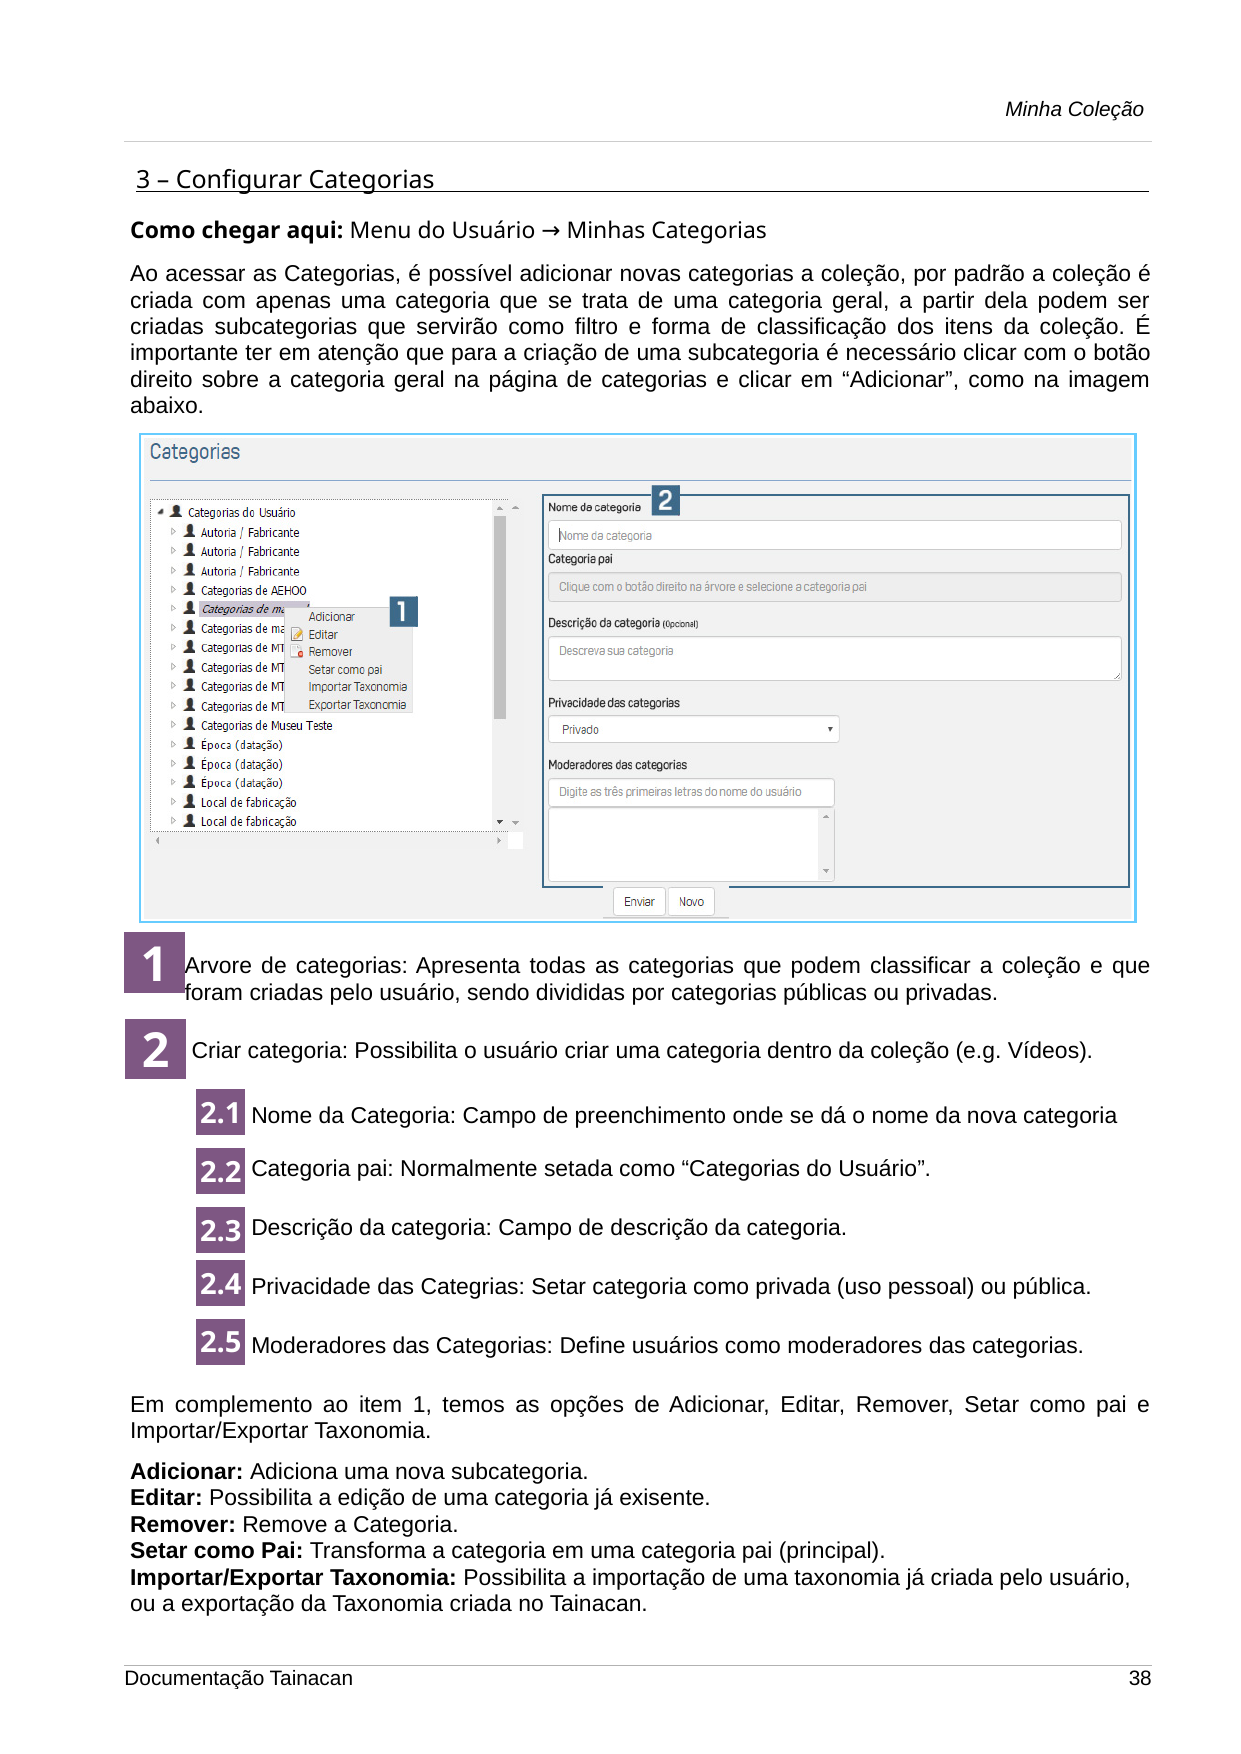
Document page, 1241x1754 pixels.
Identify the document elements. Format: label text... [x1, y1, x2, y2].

text Criar categoria: Possibilita o usuário criar uma categoria dentro da coleção (e.g. Vídeos). [186, 1037, 1152, 1064]
text [130, 1102, 196, 1128]
text [130, 1214, 196, 1240]
text Como chegar aqui: Menu do Usuário → Minhas Categorias [130, 214, 1152, 246]
text Ao acessar as Categorias, é possível adicionar novas categorias a coleção, por padrão a coleção é criada com apenas uma categoria que se trata de uma categoria geral, a partir dela podem ser criadas subcategorias que servirão como filtro e forma de classificação dos itens da coleção. É importante ter em atenção que para a criação de uma subcategoria é necessário clicar com o botão direito sobre a categoria geral na página de categorias e clicar em “Adicionar”, como na imagem abaixo. [130, 260, 1152, 418]
table_header Minha Coleção [124, 91, 1152, 141]
picture [144, 438, 1132, 919]
text Moderadores das Categorias: Define usuários como moderadores das categorias. [245, 1332, 1152, 1358]
text Nome da Categoria: Campo de preenchimento onde se dá o nome da nova categoria [245, 1102, 1152, 1128]
subtitle 3 – Configurar Categorias [136, 162, 1152, 196]
text Arvore de categorias: Apresenta todas as categorias que podem classificar a coleção e que foram criadas pelo usuário, sendo divididas por categorias públicas ou privadas. [124, 451, 1152, 1005]
text [130, 1332, 196, 1358]
text [130, 1273, 196, 1299]
text Privacidade das Categrias: Setar categoria como privada (uso pessoal) ou pública. [245, 1273, 1152, 1299]
text [141, 435, 1134, 921]
text Descrição da categoria: Campo de descrição da categoria. [245, 1214, 1152, 1240]
text Em complemento ao item 1, temos as opções de Adicionar, Editar, Remover, Setar como pai e Importar/Exportar Taxonomia. [130, 1391, 1152, 1443]
text Categoria pai: Normalmente setada como “Categorias do Usuário”. [245, 1155, 1152, 1181]
text [130, 1155, 196, 1181]
text Adicionar: Adiciona uma nova subcategoria. Editar: Possibilita a edição de uma categoria já exisente. Remover: Remove a Categoria. Setar como Pai: Transforma a categoria em uma categoria pai (principal). Importar/Exportar Taxonomia: Possibilita a importação de uma taxonomia já criada pelo usuário, ou a exportação da Taxonomia criada no Tainacan. [130, 1458, 1152, 1616]
